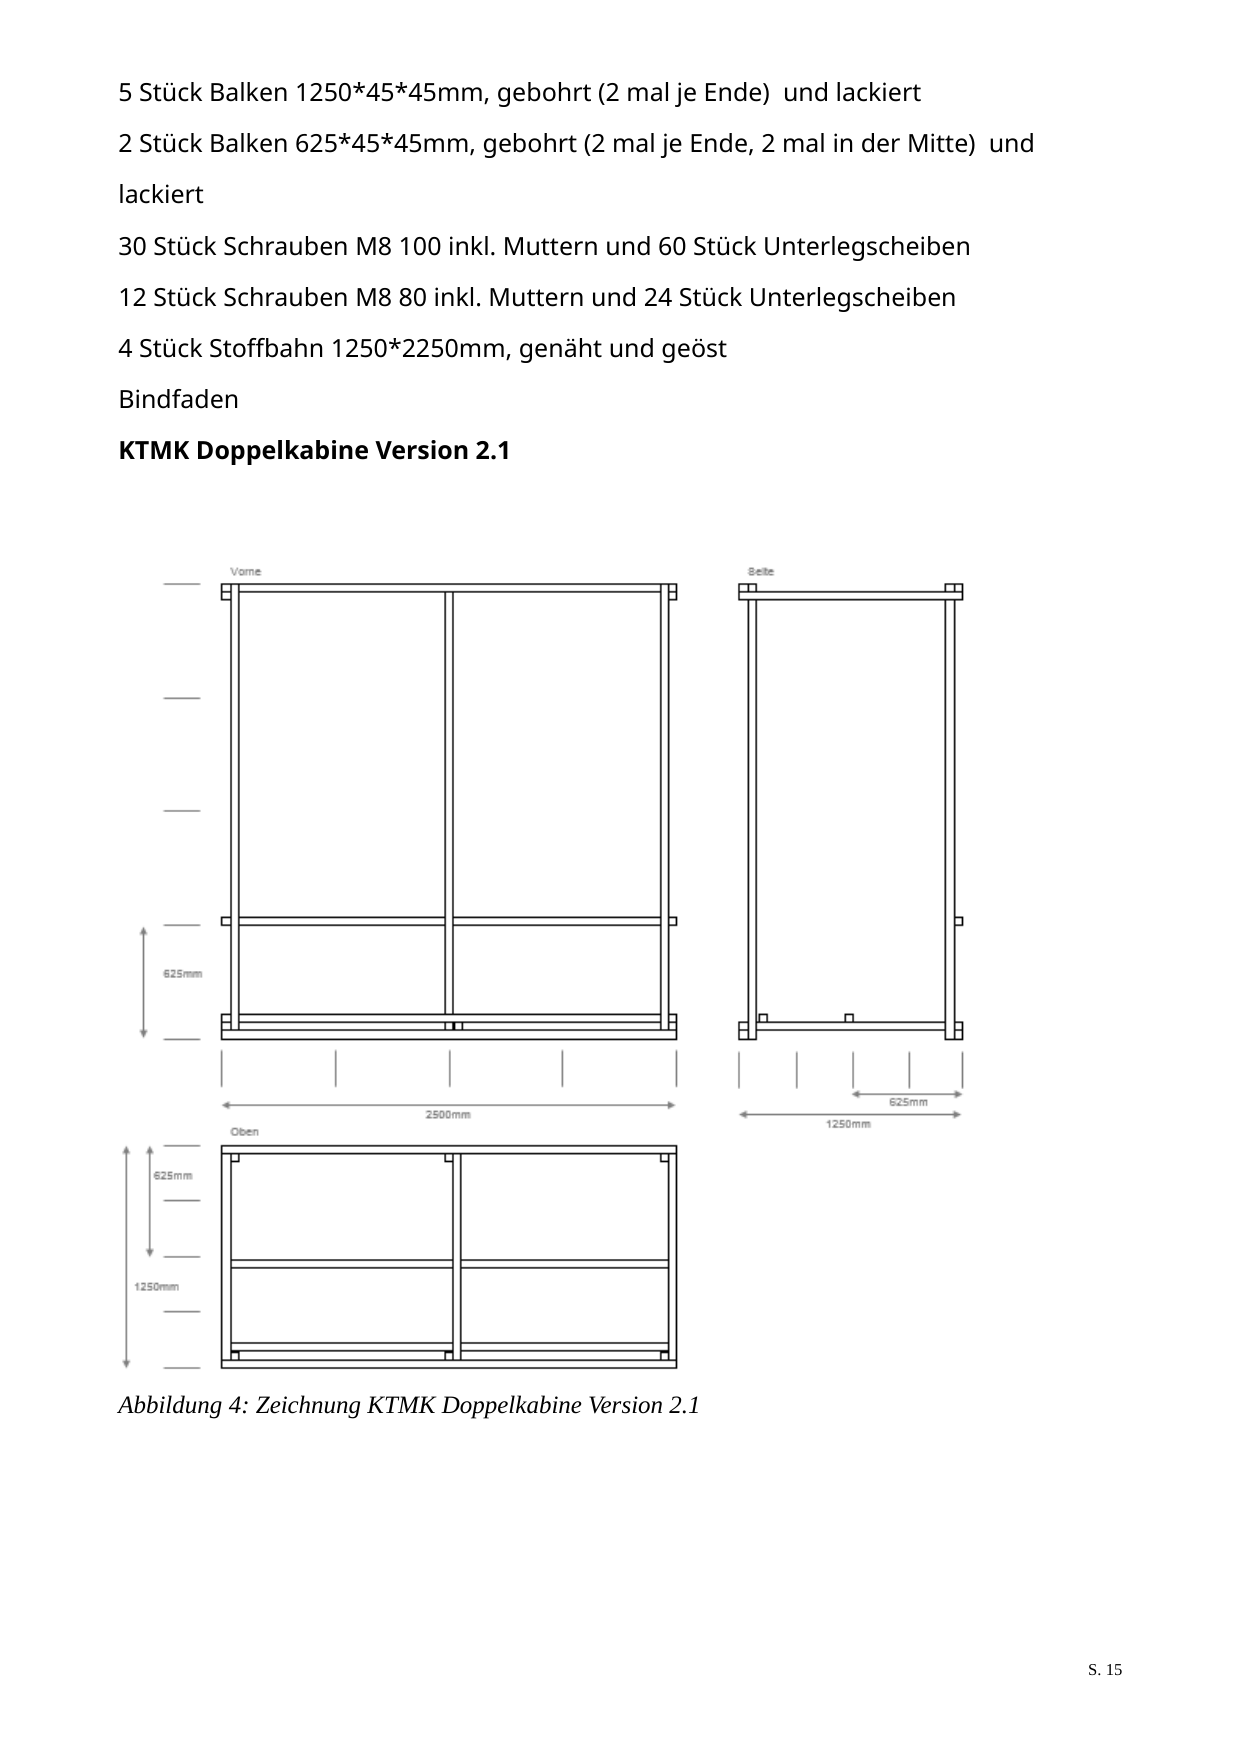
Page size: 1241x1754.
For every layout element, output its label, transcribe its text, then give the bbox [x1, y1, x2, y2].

text 5 Stück Balken 1250*45*45mm, gebohrt (2 mal je Ende) und lackiert [118, 75, 1122, 109]
text KTMK Doppelkabine Version 2.1 [118, 432, 1122, 466]
text 30 Stück Schrauben M8 100 inkl. Muttern und 60 Stück Unterlegscheiben [118, 228, 1122, 262]
text 12 Stück Schrauben M8 80 inkl. Muttern und 24 Stück Unterlegscheiben [118, 279, 1122, 313]
picture [118, 546, 987, 1391]
text 2 Stück Balken 625*45*45mm, gebohrt (2 mal je Ende, 2 mal in der Mitte) und lackiert [118, 126, 1122, 211]
text Abbildung 4: Zeichnung KTMK Doppelkabine Version 2.1 [118, 1391, 987, 1419]
text 4 Stück Stoffbahn 1250*2250mm, genäht und geöst [118, 330, 1122, 364]
text Bindfaden [118, 381, 1122, 415]
